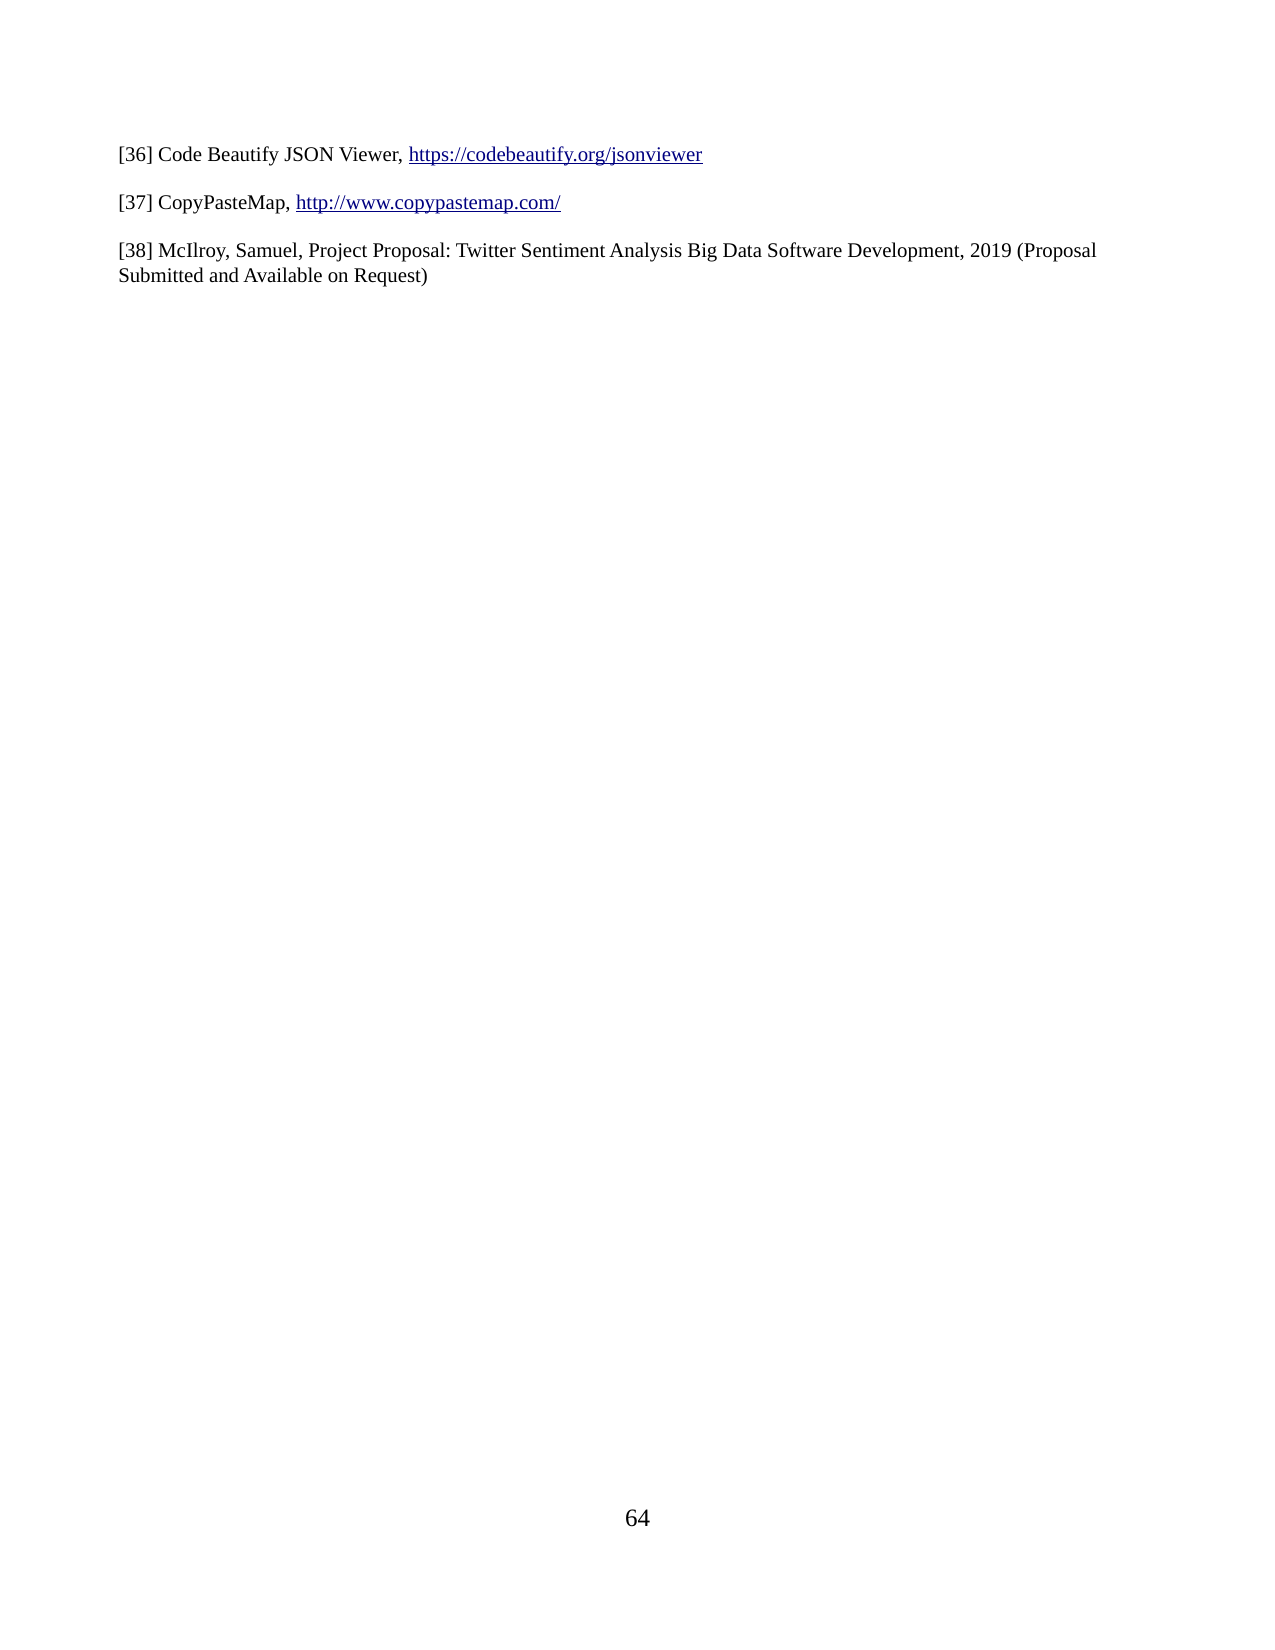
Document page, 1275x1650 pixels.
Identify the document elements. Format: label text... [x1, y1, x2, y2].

text [38] McIlroy, Samuel, Project Proposal: Twitter Sentiment Analysis Big Data Software Development, 2019 (Proposal Submitted and Available on Request) [118, 238, 1157, 287]
text [37] CopyPasteMap, http://www.copypastemap.com/ [118, 190, 1157, 214]
text [36] Code Beautify JSON Viewer, https://codebeautify.org/jsonviewer [118, 142, 1157, 166]
